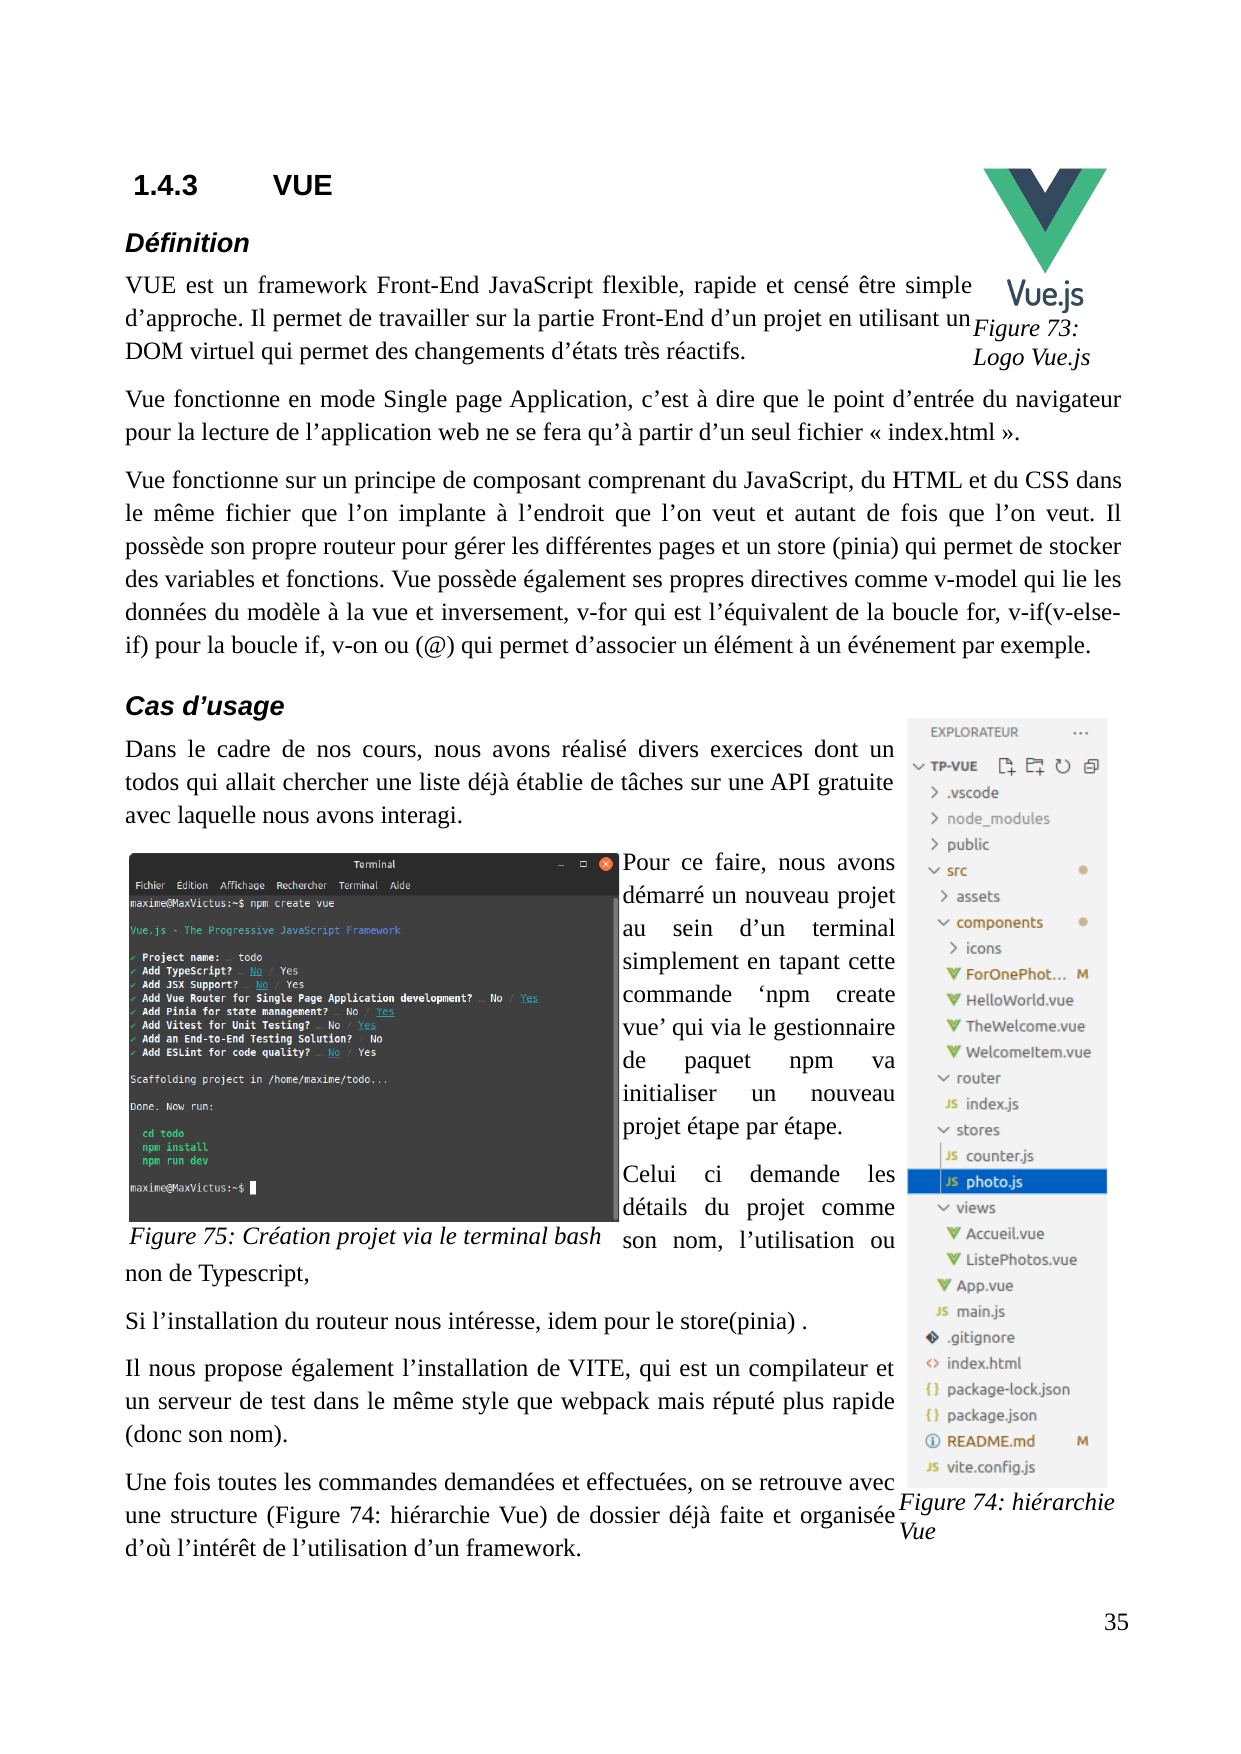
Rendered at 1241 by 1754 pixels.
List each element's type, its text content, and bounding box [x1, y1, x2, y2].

subtitle Cas d’usage [125, 690, 1123, 731]
text Figure 73: Logo Vue.js [973, 313, 1117, 370]
text Pour ce faire, nous avons démarré un nouveau projet au sein d’un terminal simplement en tapant cette commande ‘npm create vue’ qui via le gestionnaire de paquet npm va initialiser un nouveau projet étape par étape. [125, 841, 899, 1140]
text Il nous propose également l’installation de VITE, qui est un compilateur et un serveur de test dans le même style que webpack mais réputé plus rapide (donc son nom). [125, 1353, 899, 1448]
subtitle Définition [125, 227, 972, 258]
picture [972, 168, 1118, 313]
text Une fois toutes les commandes demandées et effectuées, on se retrouve avec une structure (Figure 74: hiérarchie Vue) de dossier déjà faite et organisée d’où l’intérêt de l’utilisation d’un framework. [125, 1467, 1123, 1562]
text Figure 75: Création projet via le terminal bash [129, 1222, 619, 1250]
subtitle [1118, 168, 1123, 202]
picture [907, 718, 1108, 1488]
subtitle [973, 156, 1117, 168]
text VUE est un framework Front-End JavaScript flexible, rapide et censé être simple d’approche. Il permet de travailler sur la partie Front-End d’un projet en utilisant un DOM virtuel qui permet des changements d’états très réactifs. [125, 270, 973, 365]
text Celui ci demande les détails du projet comme son nom, l’utilisation ou non de Typescript, [125, 1159, 899, 1287]
subtitle VUE [125, 168, 972, 202]
picture [129, 853, 620, 1222]
text Si l’installation du routeur nous intéresse, idem pour le store(pinia) . [125, 1306, 899, 1334]
text Figure 74: hiérarchie Vue [899, 731, 1116, 1545]
text Dans le cadre de nos cours, nous avons réalisé divers exercices dont un todos qui allait chercher une liste déjà établie de tâches sur une API gratuite avec laquelle nous avons interagi. [125, 734, 899, 828]
text Vue fonctionne en mode Single page Application, c’est à dire que le point d’entrée du navigateur pour la lecture de l’application web ne se fera qu’à partir d’un seul fichier « index.html ». [125, 384, 1123, 446]
text Vue fonctionne sur un principe de composant comprenant du JavaScript, du HTML et du CSS dans le même fichier que l’on implante à l’endroit que l’on veut et autant de fois que l’on veut. Il possède son propre routeur pour gérer les différentes pages et un store (pinia) qui permet de stocker des variables et fonctions. Vue possède également ses propres directives comme v-model qui lie les données du modèle à la vue et inversement, v-for qui est l’équivalent de la boucle for, v-if(v-else-if) pour la boucle if, v-on ou (@) qui permet d’associer un élément à un événement par exemple. [125, 465, 1123, 658]
